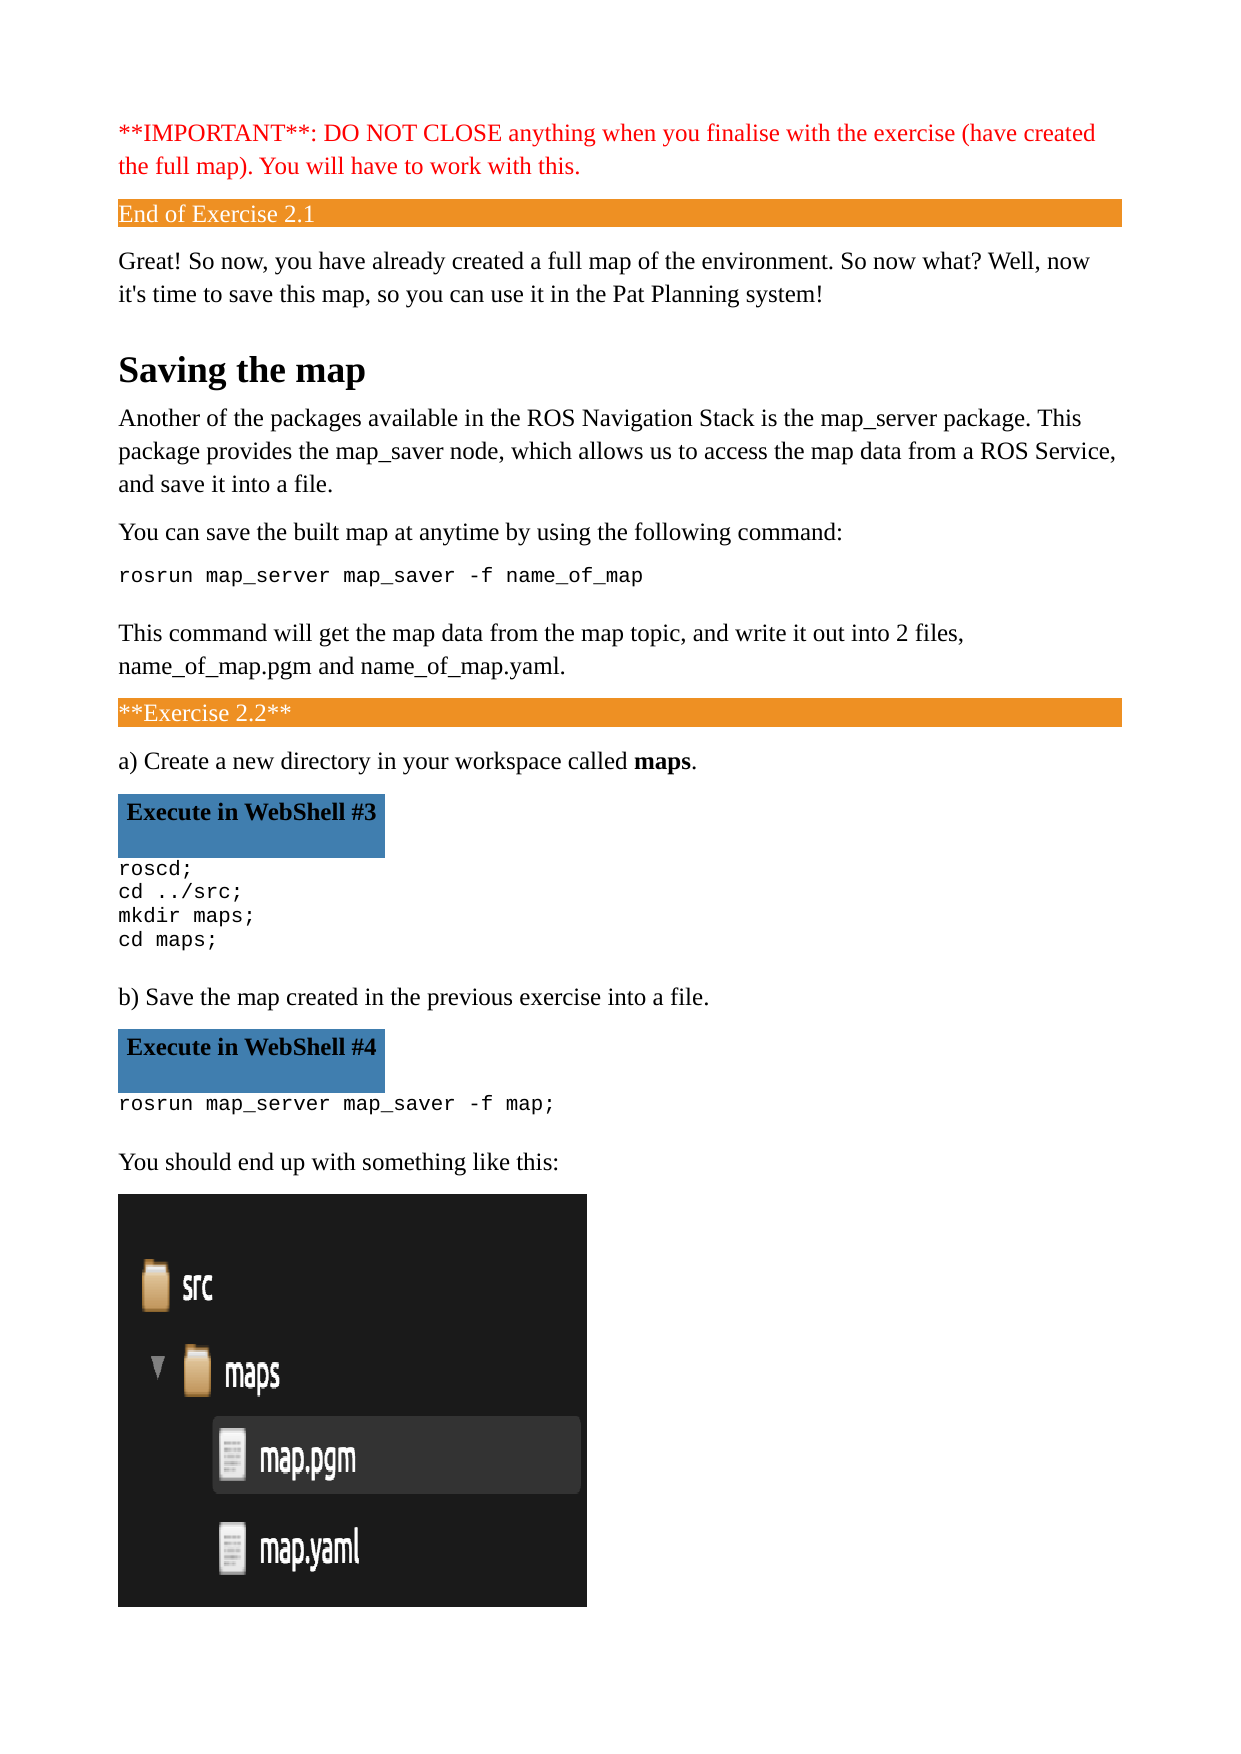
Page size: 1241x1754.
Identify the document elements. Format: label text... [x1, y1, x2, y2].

table_header Execute in WebShell #4 [118, 1029, 385, 1093]
text mkdir maps; [118, 905, 1122, 929]
text This command will get the map data from the map topic, and write it out into 2 files, name_of_map.pgm and name_of_map.yaml. [118, 618, 1122, 679]
text a) Create a new directory in your workspace called maps. [118, 746, 1122, 775]
text cd maps; [118, 929, 1122, 952]
text End of Exercise 2.1 [118, 199, 1122, 227]
text Great! So now, you have already created a full map of the environment. So now what? Well, now it's time to save this map, so you can use it in the Pat Planning system! [118, 246, 1122, 308]
text rosrun map_server map_saver -f name_of_map [118, 565, 1122, 588]
text rosrun map_server map_saver -f map; [118, 1093, 1122, 1117]
text b) Save the map created in the previous exercise into a file. [118, 982, 1122, 1011]
picture [118, 1194, 587, 1607]
text roscd; [118, 858, 1122, 881]
text **Exercise 2.2** [118, 698, 1122, 727]
text Another of the packages available in the ROS Navigation Stack is the map_server package. This package provides the map_saver node, which allows us to access the map data from a ROS Service, and save it into a file. [118, 403, 1122, 498]
text You can save the built map at anytime by using the following command: [118, 517, 1122, 546]
text **IMPORTANT**: DO NOT CLOSE anything when you finalise with the exercise (have created the full map). You will have to work with this. [118, 118, 1122, 180]
text cd ../src; [118, 881, 1122, 905]
subtitle Saving the map [118, 348, 1122, 391]
table_header Execute in WebShell #3 [118, 794, 385, 858]
text You should end up with something like this: [118, 1147, 1122, 1175]
